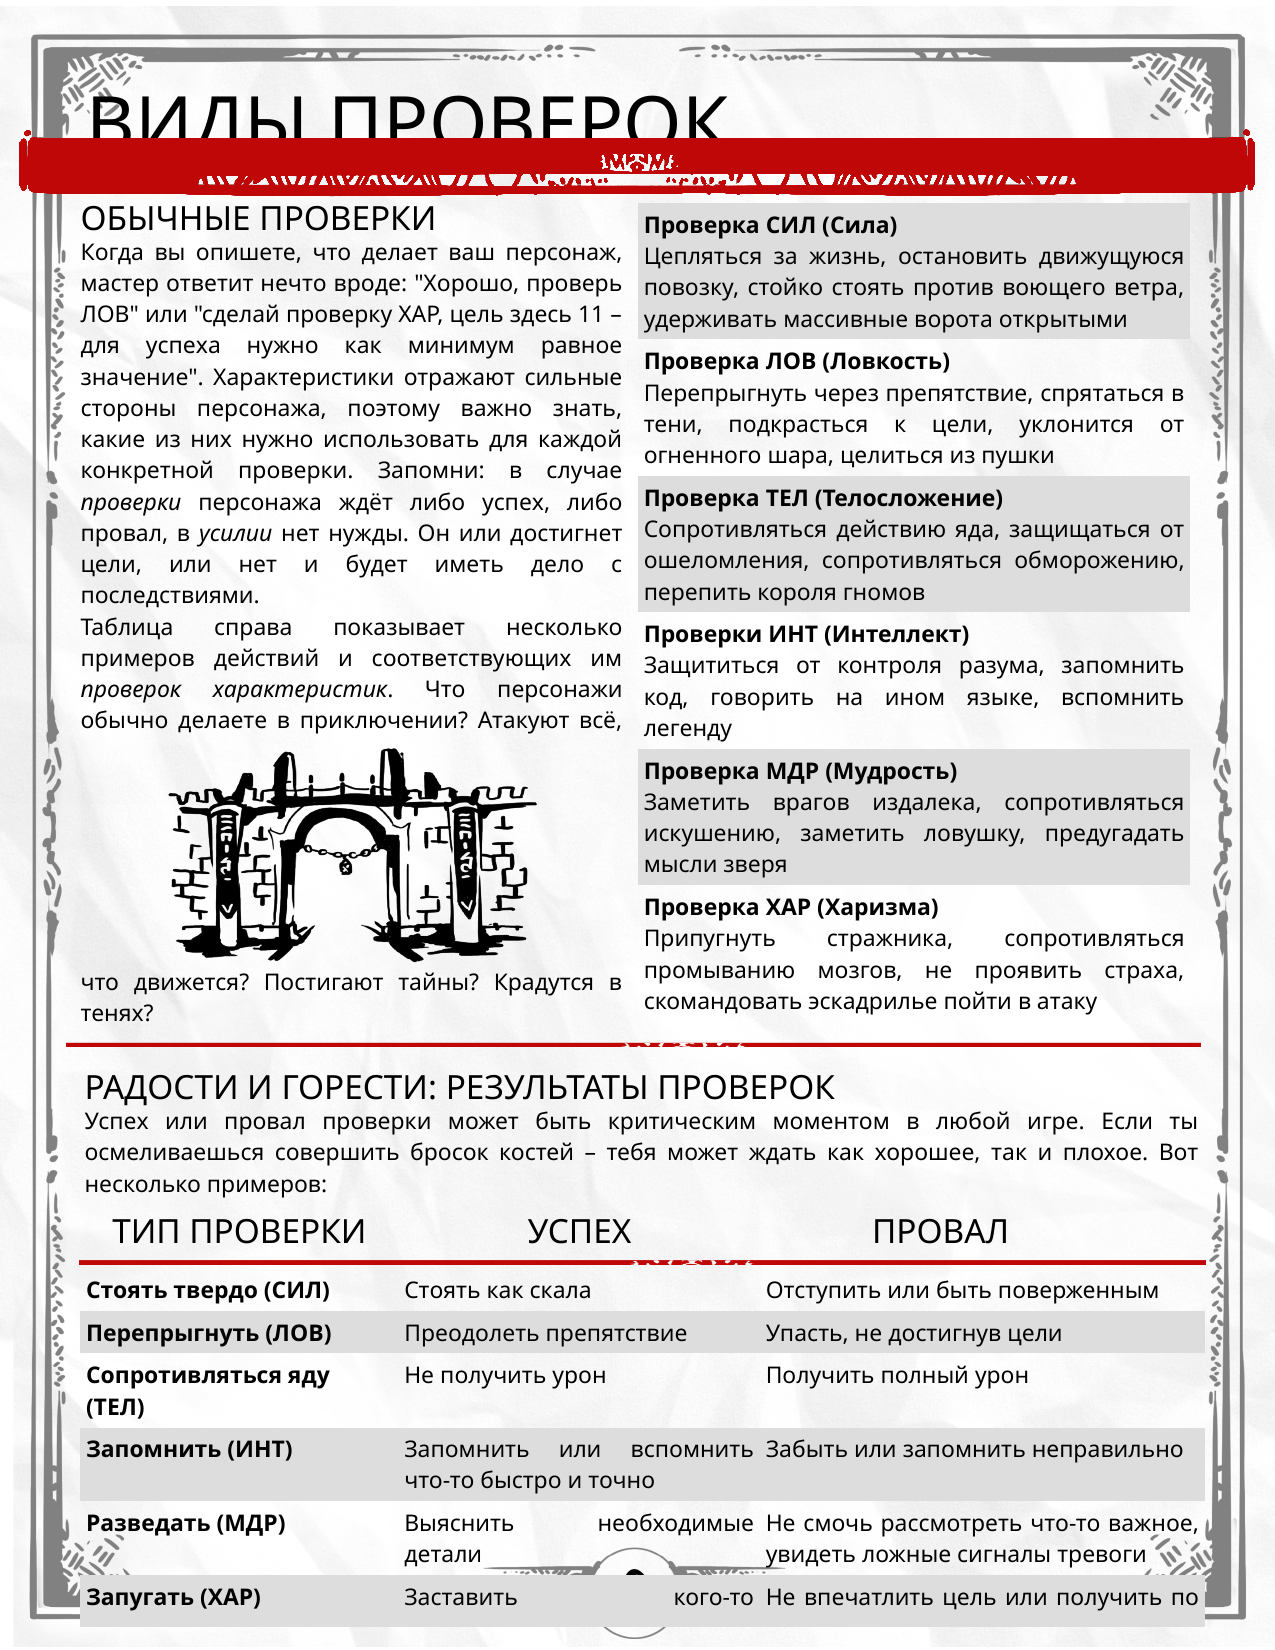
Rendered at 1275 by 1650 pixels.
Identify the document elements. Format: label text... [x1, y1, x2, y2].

table_cell Не получить урон [399, 1354, 760, 1427]
table_cell Проверки ИНТ (Интеллект) Защититься от контроля разума, запомнить код, говорить на ином языке, вспомнить легенду [638, 613, 1190, 749]
table_cell Разведать (МДР) [80, 1501, 398, 1575]
table_cell Упасть, не достигнув цели [760, 1311, 1205, 1353]
table_header Отступить или быть поверженным [760, 1269, 1205, 1311]
table_cell Запомнить (ИНТ) [80, 1428, 398, 1501]
table_cell Забыть или запомнить неправильно [760, 1428, 1205, 1501]
table_cell Проверка ЛОВ (Ловкость) Перепрыгнуть через препятствие, спрятаться в тени, подкрасться к цели, уклонится от огненного шара, целиться из пушки [638, 340, 1190, 476]
text Успех или провал проверки может быть критическим моментом в любой игре. Если ты осмеливаешься совершить бросок костей – тебя может ждать как хорошее, так и плохое. Вот несколько примеров: [84, 1105, 1200, 1199]
table_header ПРОВАЛ [760, 1216, 1205, 1254]
table_cell Запомнить или вспомнить что-то быстро и точно [399, 1428, 760, 1501]
subtitle РАДОСТИ И ГОРЕСТИ: РЕЗУЛЬТАТЫ ПРОВЕРОК [84, 1034, 1275, 1105]
picture [165, 745, 540, 966]
table_header Проверка СИЛ (Cила) Цепляться за жизнь, остановить движущуюся повозку, стойко стоять против воющего ветра, удерживать массивные ворота открытыми [638, 208, 1190, 339]
table_cell Преодолеть препятствие [399, 1311, 760, 1353]
table_header Стоять твердо (СИЛ) [80, 1269, 398, 1311]
table_cell Заставить кого-то [399, 1575, 760, 1627]
table_cell Проверка МДР (Мудрость) Заметить врагов издалека, сопротивляться искушению, заметить ловушку, предугадать мысли зверя [638, 749, 1190, 885]
table_cell Перепрыгнуть (ЛОВ) [80, 1311, 398, 1353]
table_cell Проверка ХАР (Харизма) Припугнуть стражника, сопротивляться промыванию мозгов, не проявить страха, скомандовать эскадрилье пойти в атаку [638, 885, 1190, 1034]
table_cell Проверка ТЕЛ (Телосложение) Сопротивляться действию яда, защищаться от ошеломления, сопротивляться обморожению, перепить короля гномов [638, 476, 1190, 612]
picture [0, 6, 1275, 1647]
table_header УСПЕХ [399, 1216, 760, 1254]
table_header ОБЫЧНЫЕ ПРОВЕРКИ Когда вы опишете, что делает ваш персонаж, мастер ответит нечто вроде: "Хорошо, проверь ЛОВ" или "сделай проверку ХАР, цель здесь 11 – для успеха нужно как минимум равное значение". Характеристики отражают сильные стороны персонажа, поэтому важно знать, какие из них нужно использовать для каждой конкретной проверки. Запомни: в случае проверки персонажа ждёт либо успех, либо провал, в усилии нет нужды. Он или достигнет цели, или нет и будет иметь дело с последствиями. Таблица справа показывает несколько примеров действий и соответствующих им проверок характеристик. Что персонажи обычно делаете в приключении? Атакуют всё, что движется? Постигают тайны? Крадутся в тенях? [65, 208, 638, 1034]
table_cell Выяснить необходимые детали [399, 1501, 760, 1575]
table_cell Запугать (ХАР) [80, 1575, 398, 1627]
table_cell Не смочь рассмотреть что-то важное, увидеть ложные сигналы тревоги [760, 1501, 1205, 1575]
table_header Стоять как скала [399, 1269, 760, 1311]
table_cell Получить полный урон [760, 1354, 1205, 1427]
table_cell Сопротивляться яду (ТЕЛ) [80, 1354, 398, 1427]
table_header ТИП ПРОВЕРКИ [80, 1216, 398, 1254]
table_cell Не впечатлить цель или получить по [760, 1575, 1205, 1627]
